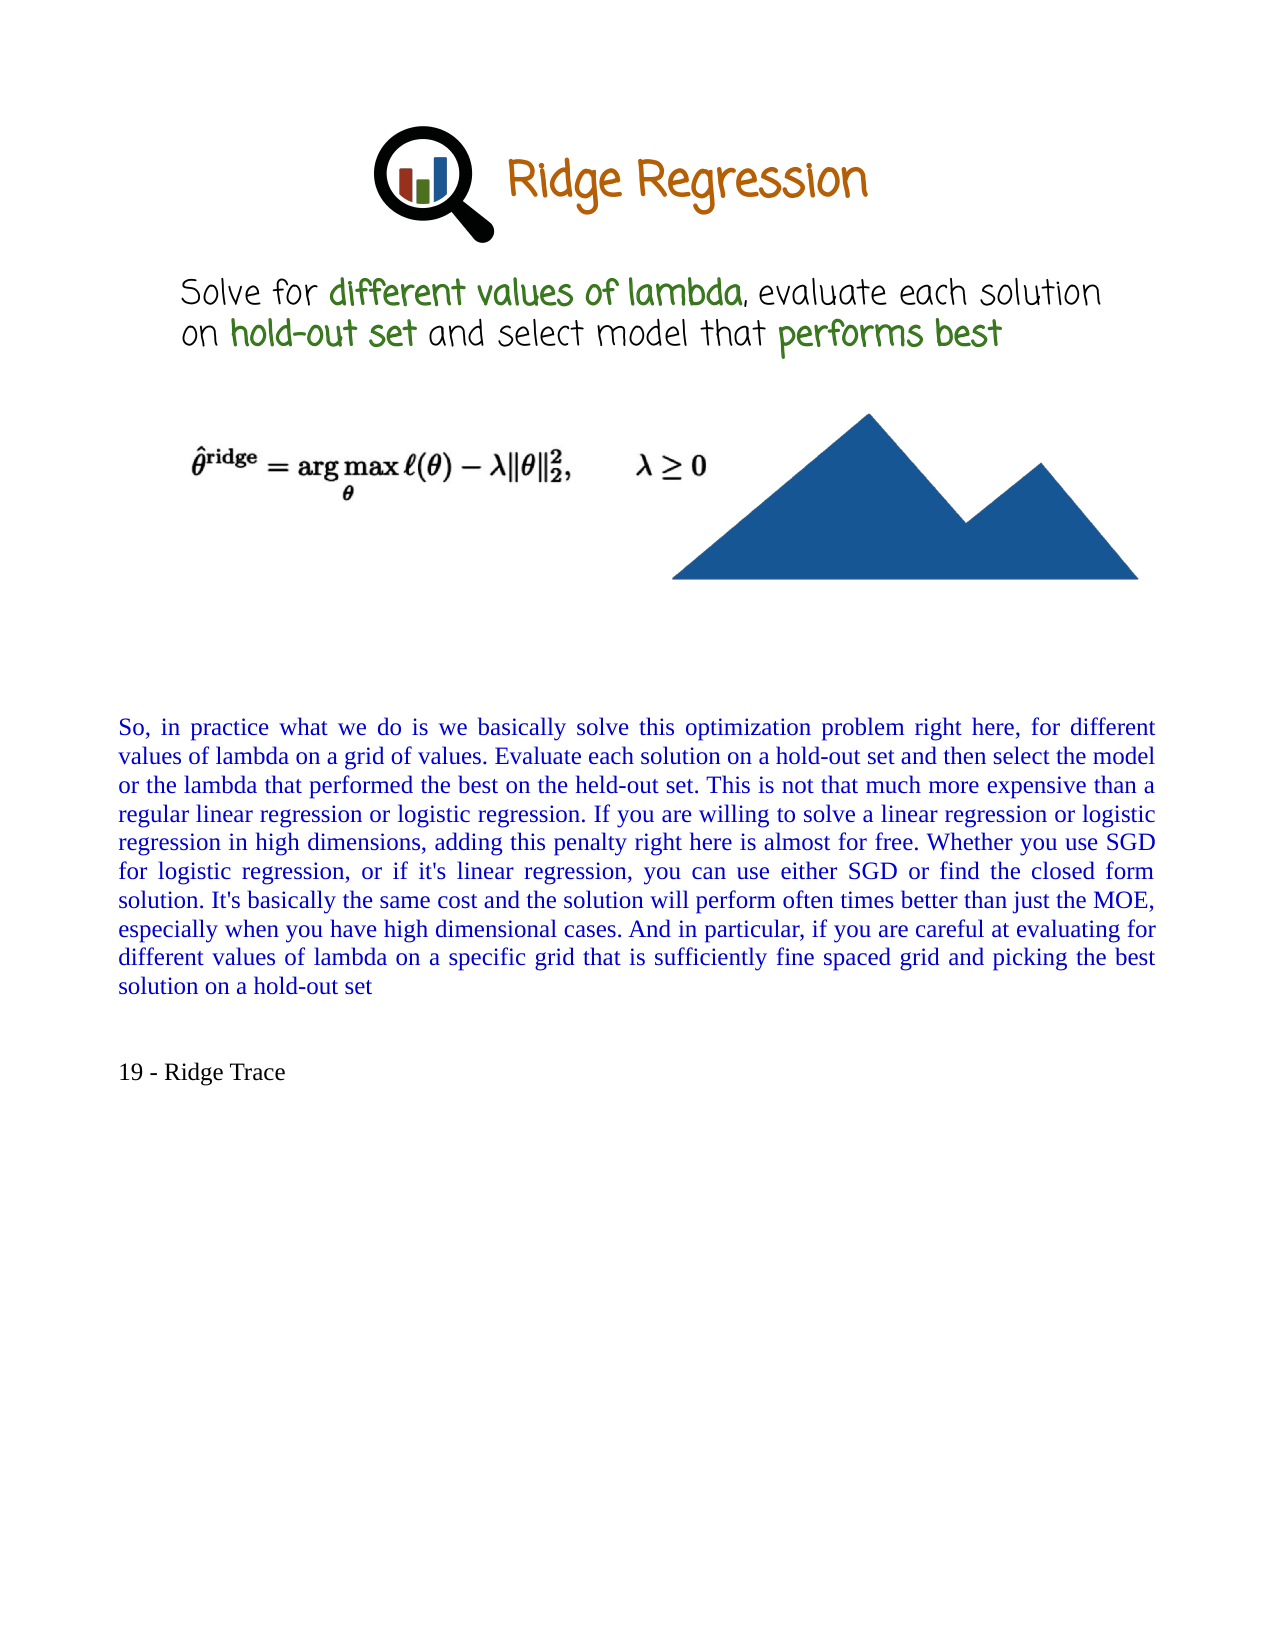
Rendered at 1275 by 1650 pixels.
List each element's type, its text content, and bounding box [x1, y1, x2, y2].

picture [118, 118, 1157, 598]
text So, in practice what we do is we basically solve this optimization problem right here, for different values of lambda on a grid of values. Evaluate each solution on a hold-out set and then select the model or the lambda that performed the best on the held-out set. This is not that much more expensive than a regular linear regression or logistic regression. If you are willing to solve a linear regression or logistic regression in high dimensions, adding this penalty right here is almost for free. Whether you use SGD for logistic regression, or if it's linear regression, you can use either SGD or find the closed form solution. It's basically the same cost and the solution will perform often times better than just the MOE, especially when you have high dimensional cases. And in particular, if you are careful at evaluating for different values of lambda on a specific grid that is sufficiently fine spaced grid and picking the best solution on a hold-out set [118, 712, 1157, 1000]
text 19 - Ridge Trace [118, 1057, 1157, 1086]
